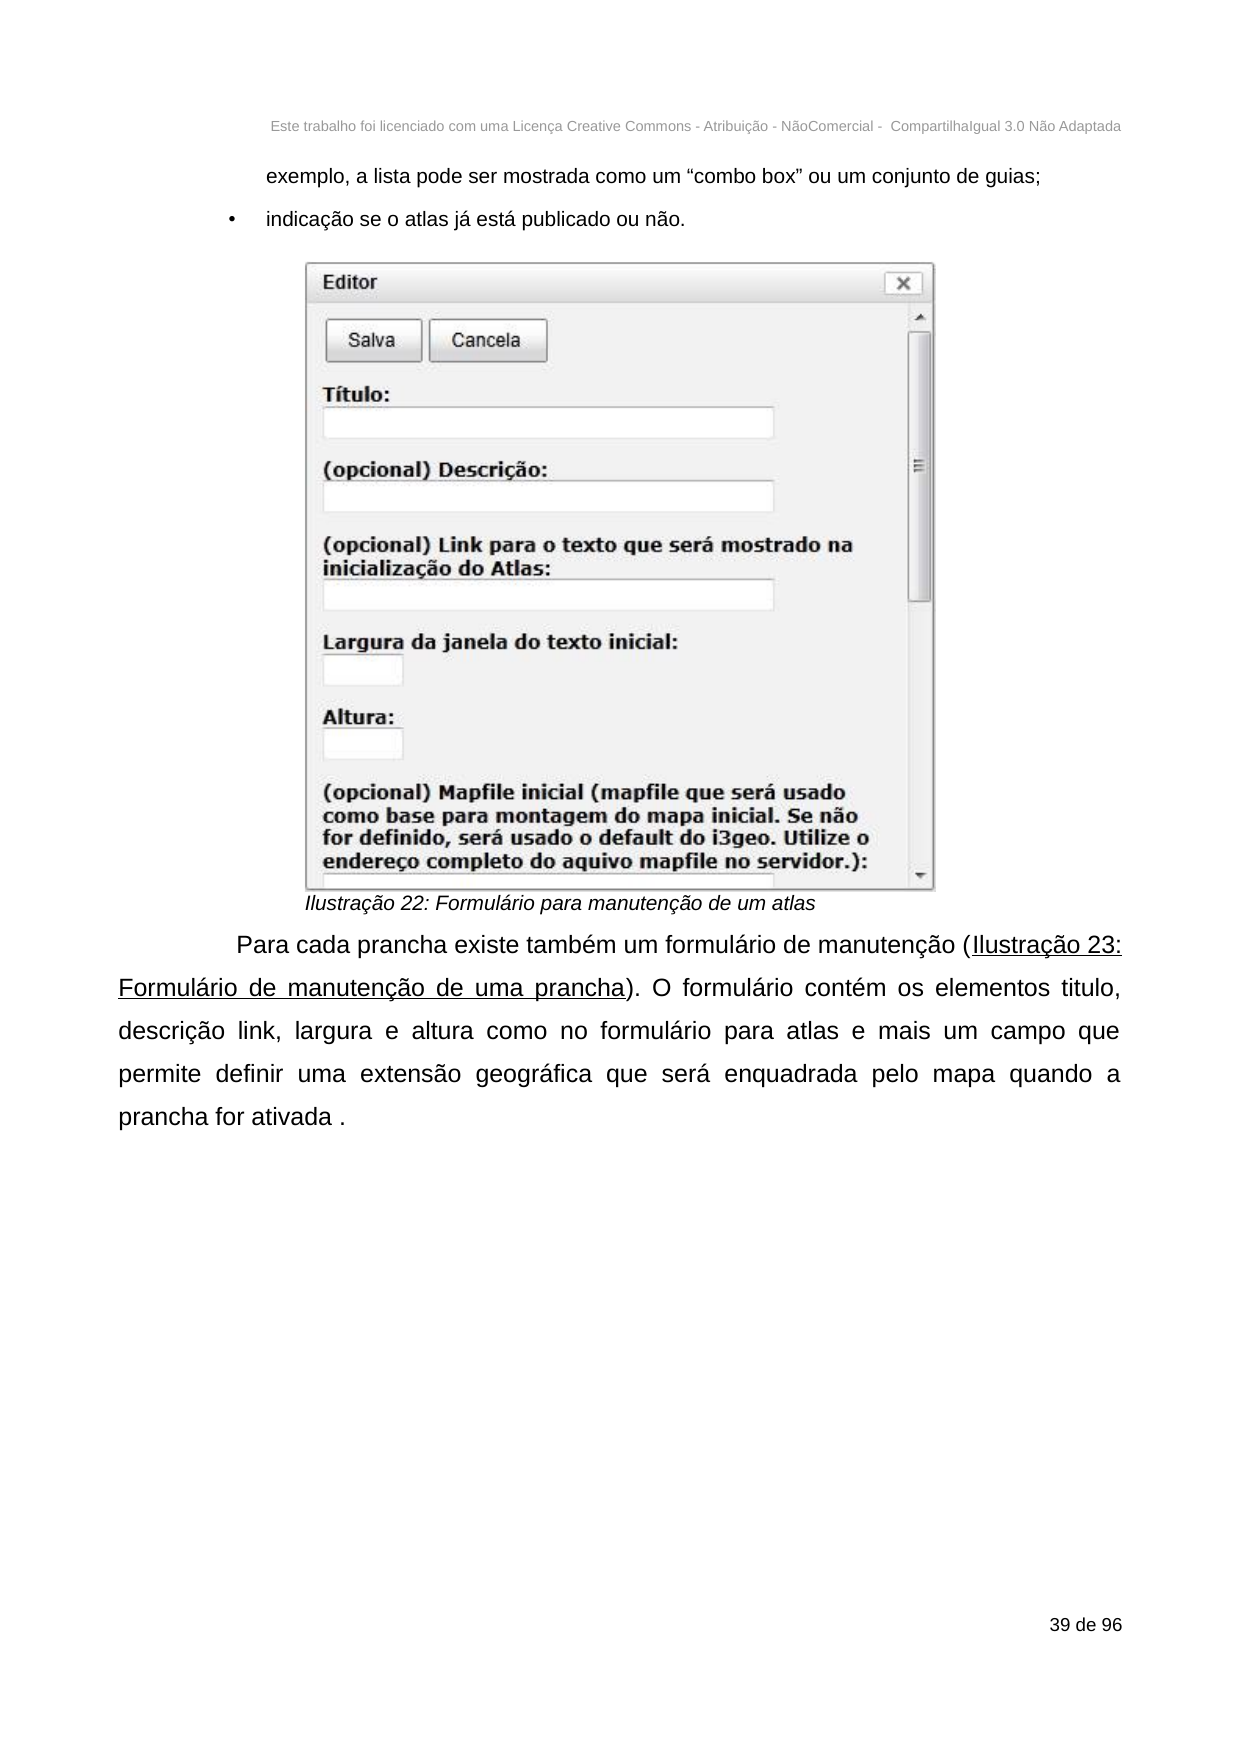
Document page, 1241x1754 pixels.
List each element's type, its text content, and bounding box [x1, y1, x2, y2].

list indicação se o atlas já está publicado ou não. [228, 207, 1122, 231]
text Para cada prancha existe também um formulário de manutenção (Ilustração 23: Formulário de manutenção de uma prancha). O formulário contém os elementos titulo, descrição link, largura e altura como no formulário para atlas e mais um campo que permite definir uma extensão geográfica que será enquadrada pelo mapa quando a prancha for ativada . [118, 249, 1122, 1131]
picture [304, 261, 936, 892]
list exemplo, a lista pode ser mostrada como um “combo box” ou um conjunto de guias; [228, 164, 1122, 188]
text Ilustração 22: Formulário para manutenção de um atlas [304, 892, 936, 915]
